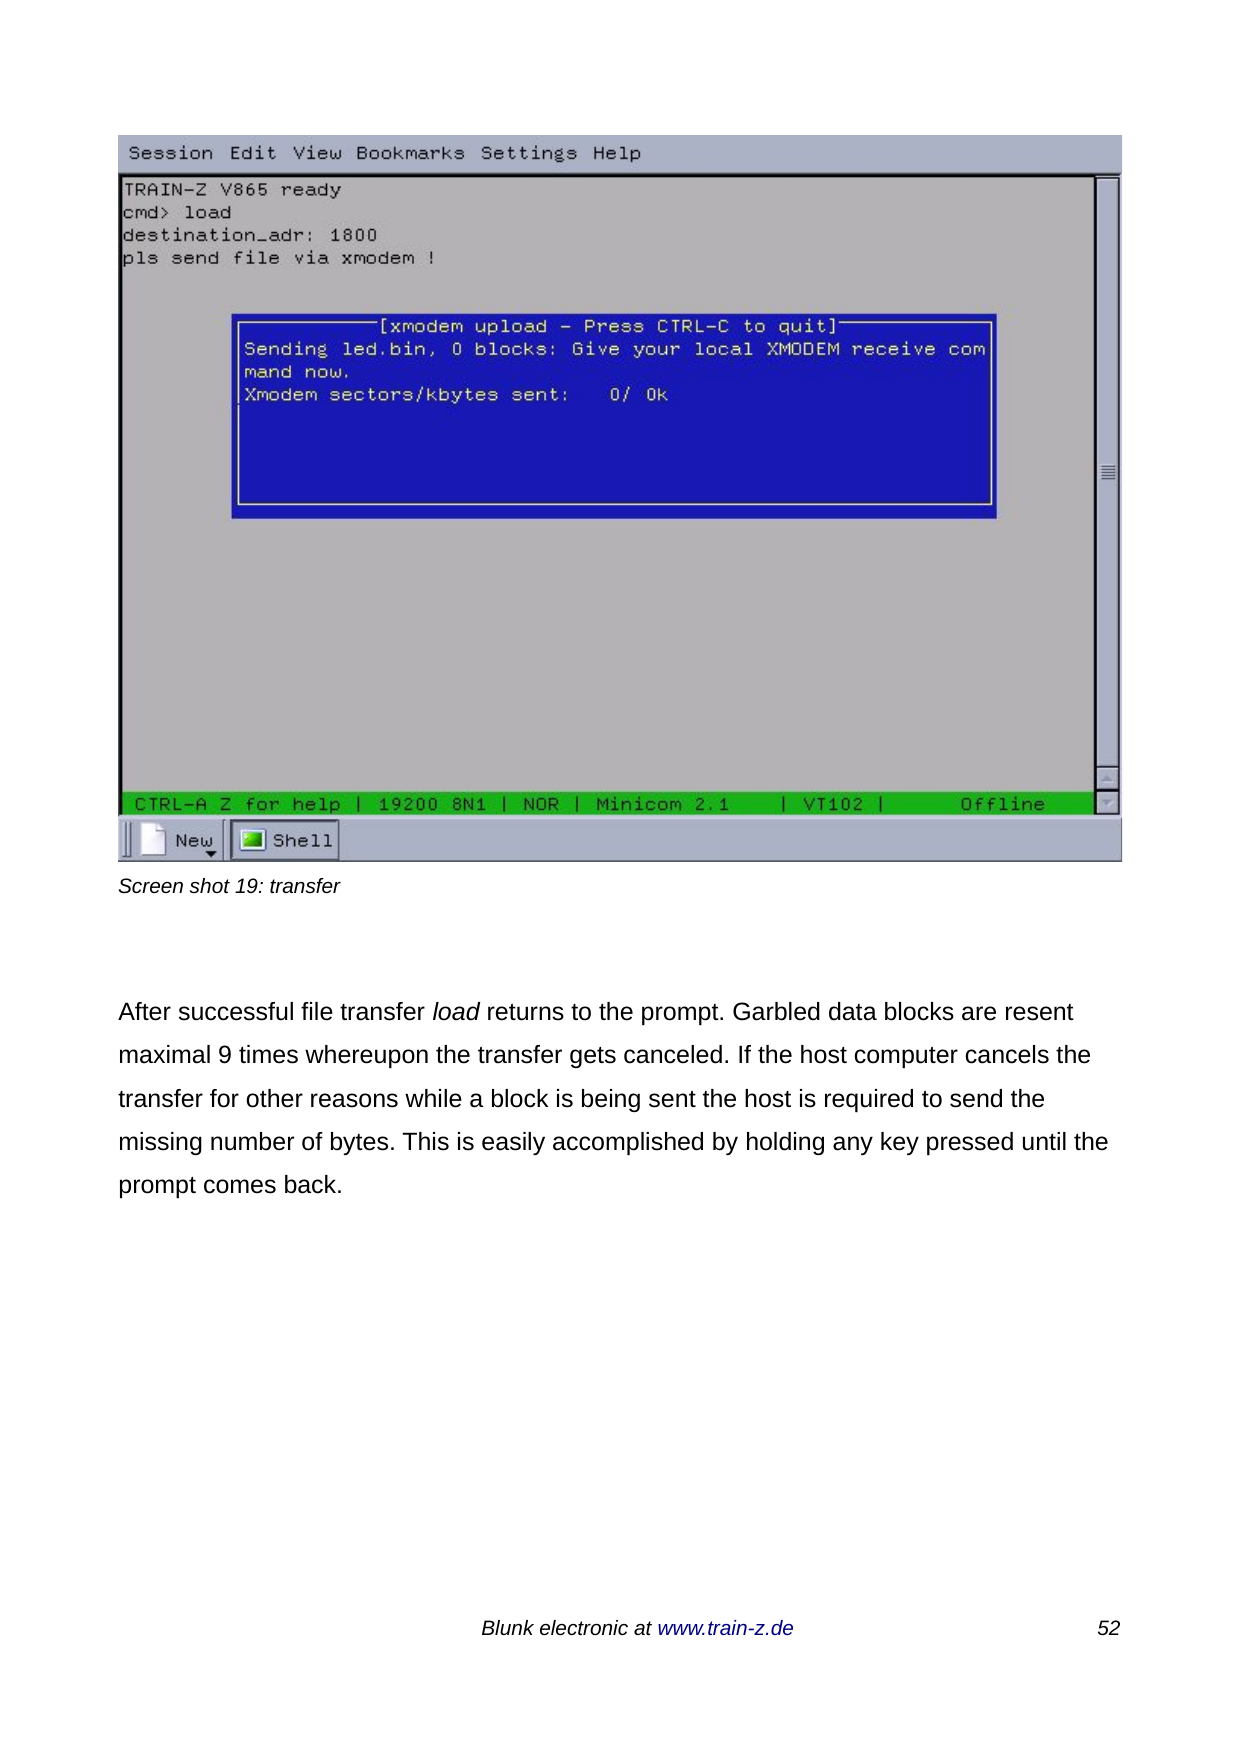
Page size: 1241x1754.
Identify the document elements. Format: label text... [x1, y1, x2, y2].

text After successful file transfer load returns to the prompt. Garbled data blocks are resent maximal 9 times whereupon the transfer gets canceled. If the host computer cancels the transfer for other reasons while a block is being sent the host is required to send the missing number of bytes. This is easily accomplished by holding any key pressed until the prompt comes back. [118, 997, 1122, 1199]
picture [118, 135, 1123, 862]
text Screen shot 19: transfer [118, 862, 1122, 898]
